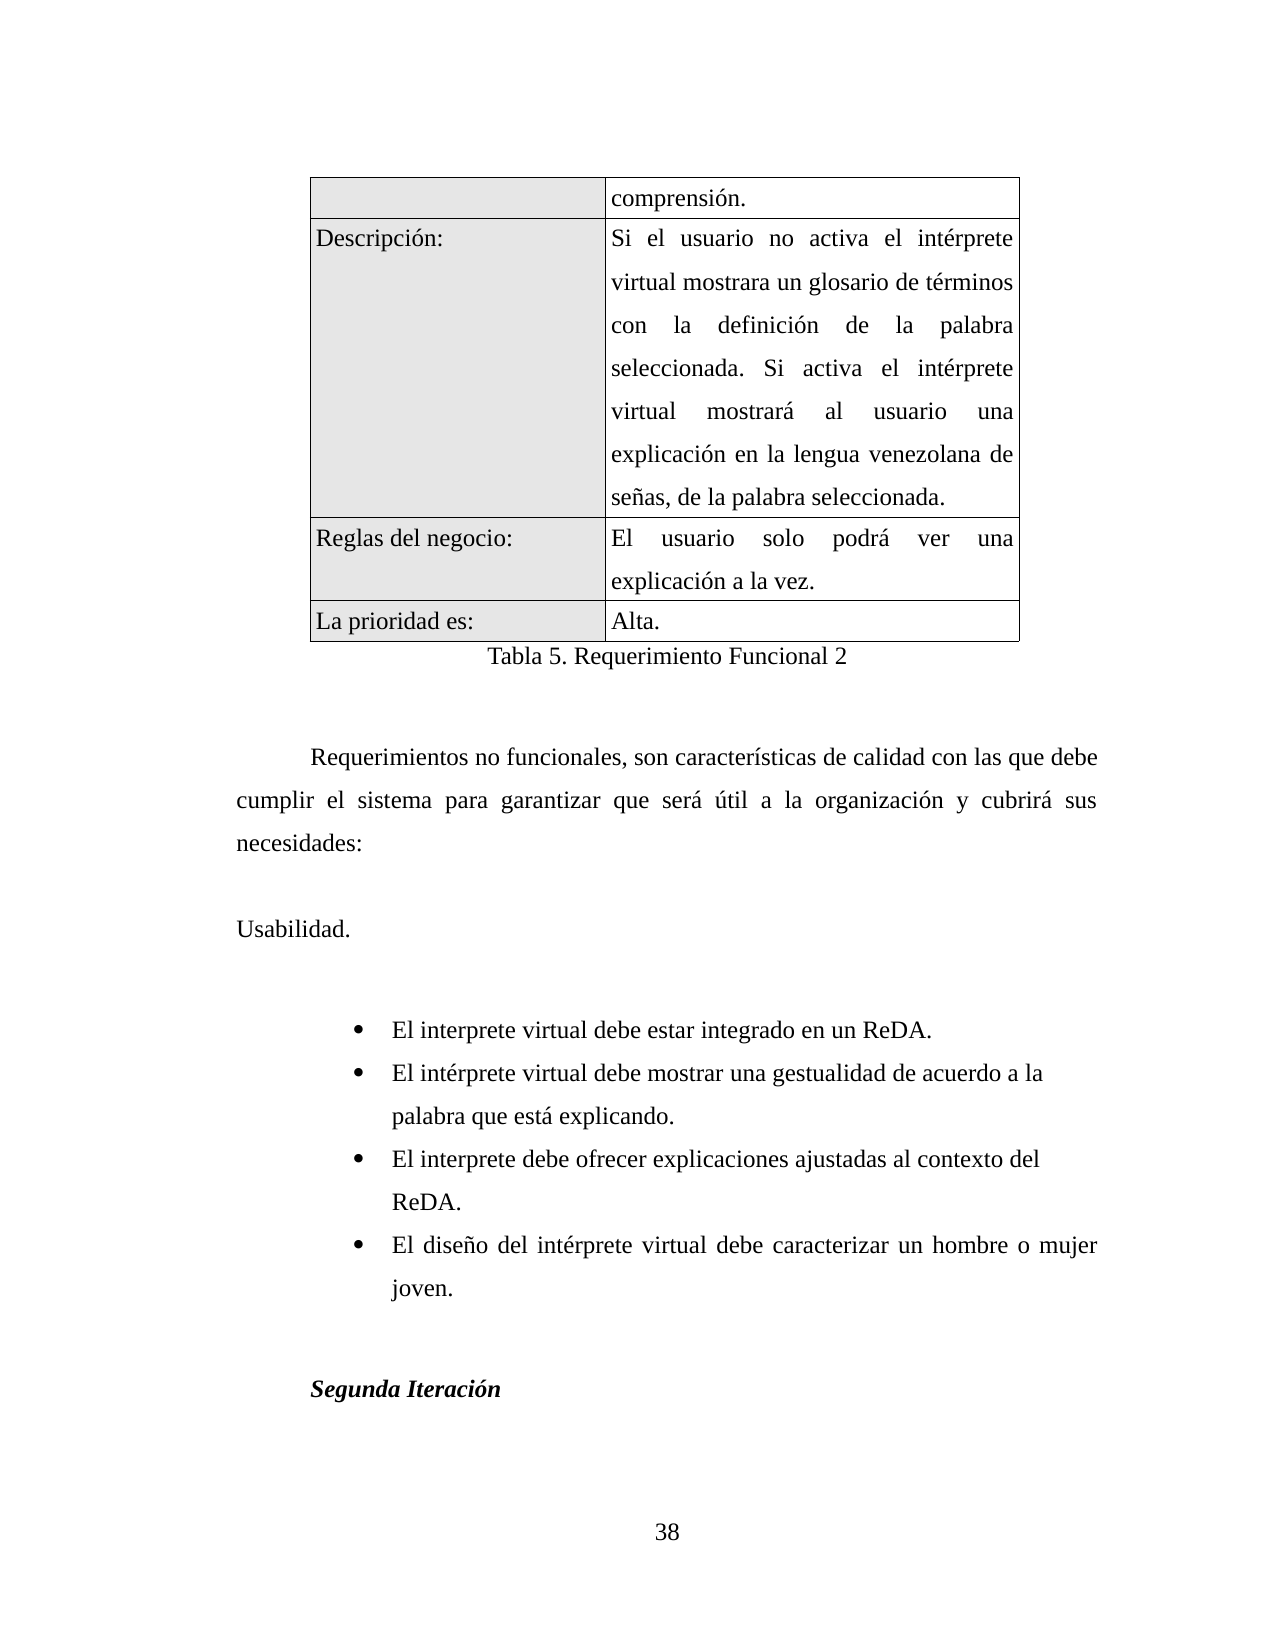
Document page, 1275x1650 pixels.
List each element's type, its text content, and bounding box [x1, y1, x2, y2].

table_cell Descripción: [311, 219, 605, 517]
table_cell El usuario solo podrá ver una explicación a la vez. [606, 518, 1019, 600]
table_cell La prioridad es: [311, 601, 605, 641]
text Requerimientos no funcionales, son características de calidad con las que debe cumplir el sistema para garantizar que será útil a la organización y cubrirá sus necesidades: [236, 742, 1098, 857]
table_cell [311, 178, 605, 218]
table_cell Reglas del negocio: [311, 518, 605, 600]
table_cell Si el usuario no activa el intérprete virtual mostrara un glosario de términos con la definición de la palabra seleccionada. Si activa el intérprete virtual mostrará al usuario una explicación en la lengua venezolana de señas, de la palabra seleccionada. [606, 219, 1019, 517]
list El diseño del intérprete virtual debe caracterizar un hombre o mujer joven. [354, 1230, 1098, 1302]
list El intérprete virtual debe mostrar una gestualidad de acuerdo a la palabra que está explicando. [354, 1058, 1098, 1130]
list El interprete virtual debe estar integrado en un ReDA. [354, 1015, 1098, 1043]
table_cell Alta. [606, 601, 1019, 641]
table_cell comprensión. [606, 178, 1019, 218]
text Tabla 5. Requerimiento Funcional 2 [236, 641, 1098, 670]
list El interprete debe ofrecer explicaciones ajustadas al contexto del ReDA. [354, 1144, 1098, 1216]
text Segunda Iteración [236, 1374, 1098, 1403]
text Usabilidad. [236, 914, 1098, 943]
